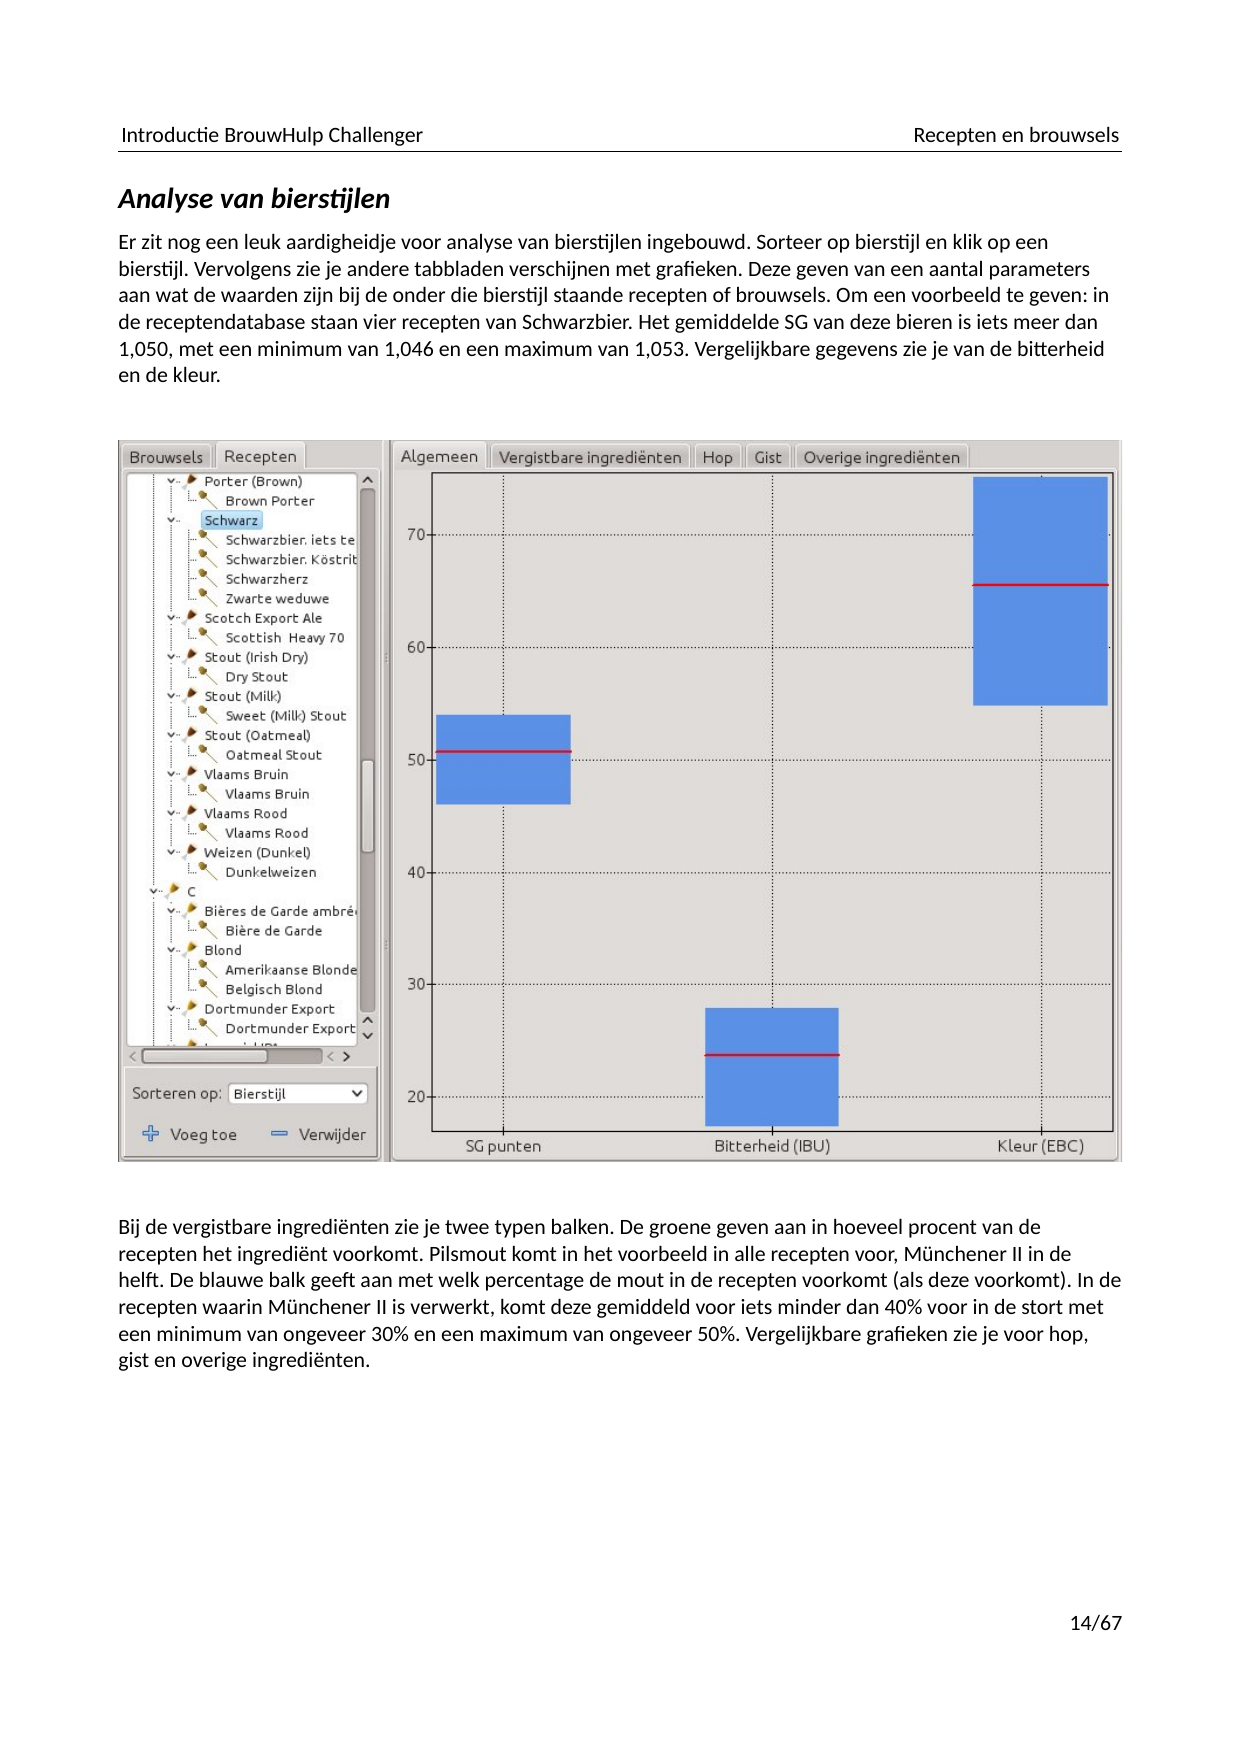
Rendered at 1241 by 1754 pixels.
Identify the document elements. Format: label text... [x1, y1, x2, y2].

picture [118, 440, 1123, 1162]
text Er zit nog een leuk aardigheidje voor analyse van bierstijlen ingebouwd. Sorteer op bierstijl en klik op een bierstijl. Vervolgens zie je andere tabbladen verschijnen met grafieken. Deze geven van een aantal parameters aan wat de waarden zijn bij de onder die bierstijl staande recepten of brouwsels. Om een voorbeeld te geven: in de receptendatabase staan vier recepten van Schwarzbier. Het gemiddelde SG van deze bieren is iets meer dan 1,050, met een minimum van 1,046 en een maximum van 1,053. Vergelijkbare gegevens zie je van de bitterheid en de kleur. [118, 228, 1122, 388]
text Bij de vergistbare ingrediënten zie je twee typen balken. De groene geven aan in hoeveel procent van de recepten het ingrediënt voorkomt. Pilsmout komt in het voorbeeld in alle recepten voor, Münchener II in de helft. De blauwe balk geeft aan met welk percentage de mout in de recepten voorkomt (als deze voorkomt). In de recepten waarin Münchener II is verwerkt, komt deze gemiddeld voor iets minder dan 40% voor in de stort met een minimum van ongeveer 30% en een maximum van ongeveer 50%. Vergelijkbare grafieken zie je voor hop, gist en overige ingrediënten. [118, 1213, 1122, 1373]
subtitle Analyse van bierstijlen [118, 180, 1122, 216]
